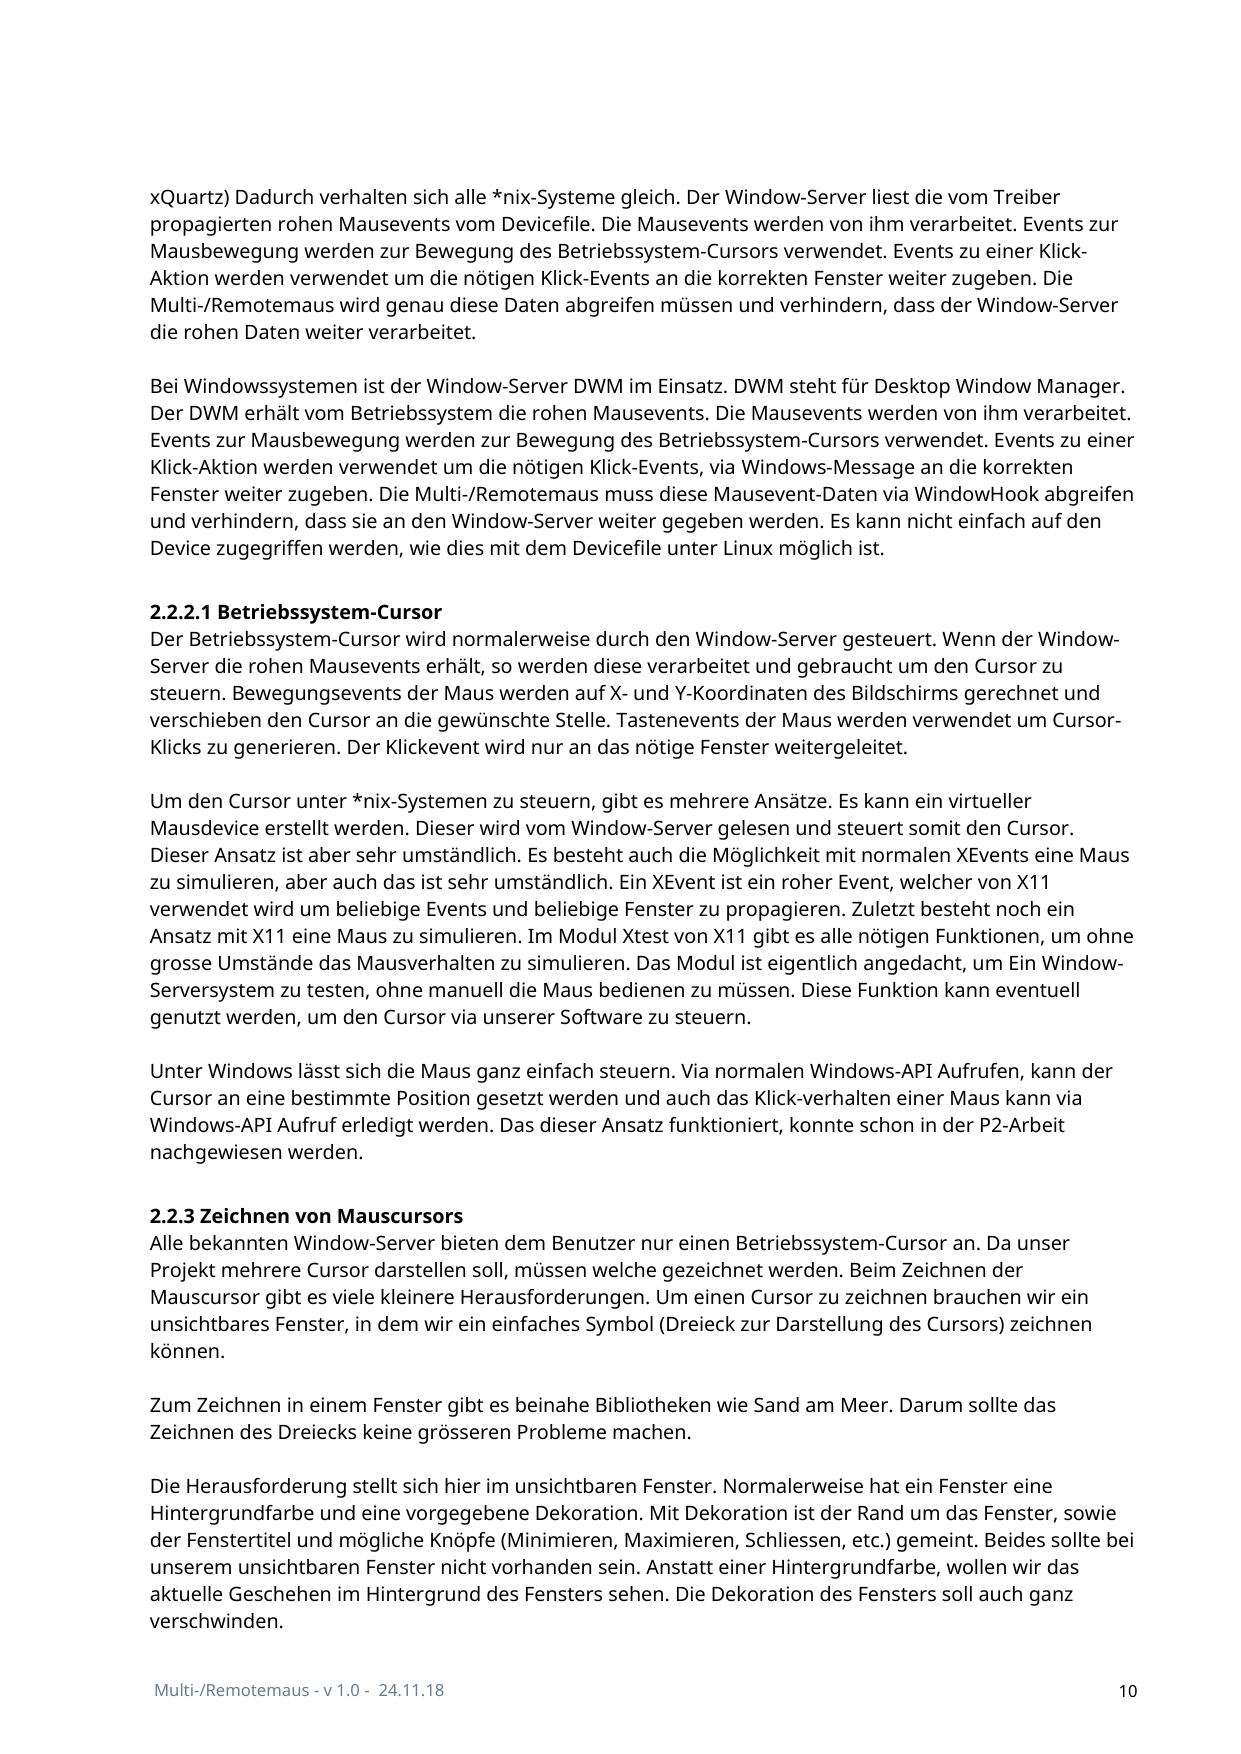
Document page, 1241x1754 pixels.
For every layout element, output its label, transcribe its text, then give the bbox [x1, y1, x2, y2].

text Um den Cursor unter *nix-Systemen zu steuern, gibt es mehrere Ansätze. Es kann ein virtueller Mausdevice erstellt werden. Dieser wird vom Window-Server gelesen und steuert somit den Cursor. Dieser Ansatz ist aber sehr umständlich. Es besteht auch die Möglichkeit mit normalen XEvents eine Maus zu simulieren, aber auch das ist sehr umständlich. Ein XEvent ist ein roher Event, welcher von X11 verwendet wird um beliebige Events und beliebige Fenster zu propagieren. Zuletzt besteht noch ein Ansatz mit X11 eine Maus zu simulieren. Im Modul Xtest von X11 gibt es alle nötigen Funktionen, um ohne grosse Umstände das Mausverhalten zu simulieren. Das Modul ist eigentlich angedacht, um Ein Window-Serversystem zu testen, ohne manuell die Maus bedienen zu müssen. Diese Funktion kann eventuell genutzt werden, um den Cursor via unserer Software zu steuern. [149, 787, 1136, 1030]
subtitle Betriebssystem-Cursor [149, 598, 1136, 625]
subtitle Zeichnen von Mauscursors [149, 1202, 1136, 1229]
text Der Betriebssystem-Cursor wird normalerweise durch den Window-Server gesteuert. Wenn der Window-Server die rohen Mausevents erhält, so werden diese verarbeitet und gebraucht um den Cursor zu steuern. Bewegungsevents der Maus werden auf X- und Y-Koordinaten des Bildschirms gerechnet und verschieben den Cursor an die gewünschte Stelle. Tastenevents der Maus werden verwendet um Cursor-Klicks zu generieren. Der Klickevent wird nur an das nötige Fenster weitergeleitet. [149, 625, 1136, 760]
text Alle bekannten Window-Server bieten dem Benutzer nur einen Betriebssystem-Cursor an. Da unser Projekt mehrere Cursor darstellen soll, müssen welche gezeichnet werden. Beim Zeichnen der Mauscursor gibt es viele kleinere Herausforderungen. Um einen Cursor zu zeichnen brauchen wir ein unsichtbares Fenster, in dem wir ein einfaches Symbol (Dreieck zur Darstellung des Cursors) zeichnen können. [149, 1229, 1136, 1364]
text Zum Zeichnen in einem Fenster gibt es beinahe Bibliotheken wie Sand am Meer. Darum sollte das Zeichnen des Dreiecks keine grösseren Probleme machen. [149, 1391, 1136, 1445]
text xQuartz) Dadurch verhalten sich alle *nix-Systeme gleich. Der Window-Server liest die vom Treiber propagierten rohen Mausevents vom Devicefile. Die Mausevents werden von ihm verarbeitet. Events zur Mausbewegung werden zur Bewegung des Betriebssystem-Cursors verwendet. Events zu einer Klick-Aktion werden verwendet um die nötigen Klick-Events an die korrekten Fenster weiter zugeben. Die Multi-/Remotemaus wird genau diese Daten abgreifen müssen und verhindern, dass der Window-Server die rohen Daten weiter verarbeitet. [149, 183, 1136, 345]
text Unter Windows lässt sich die Maus ganz einfach steuern. Via normalen Windows-API Aufrufen, kann der Cursor an eine bestimmte Position gesetzt werden und auch das Klick-verhalten einer Maus kann via Windows-API Aufruf erledigt werden. Das dieser Ansatz funktioniert, konnte schon in der P2-Arbeit nachgewiesen werden. [149, 1057, 1136, 1165]
text Die Herausforderung stellt sich hier im unsichtbaren Fenster. Normalerweise hat ein Fenster eine Hintergrundfarbe und eine vorgegebene Dekoration. Mit Dekoration ist der Rand um das Fenster, sowie der Fenstertitel und mögliche Knöpfe (Minimieren, Maximieren, Schliessen, etc.) gemeint. Beides sollte bei unserem unsichtbaren Fenster nicht vorhanden sein. Anstatt einer Hintergrundfarbe, wollen wir das aktuelle Geschehen im Hintergrund des Fensters sehen. Die Dekoration des Fensters soll auch ganz verschwinden. [149, 1472, 1136, 1634]
text Bei Windowssystemen ist der Window-Server DWM im Einsatz. DWM steht für Desktop Window Manager. Der DWM erhält vom Betriebssystem die rohen Mausevents. Die Mausevents werden von ihm verarbeitet. Events zur Mausbewegung werden zur Bewegung des Betriebssystem-Cursors verwendet. Events zu einer Klick-Aktion werden verwendet um die nötigen Klick-Events, via Windows-Message an die korrekten Fenster weiter zugeben. Die Multi-/Remotemaus muss diese Mausevent-Daten via WindowHook abgreifen und verhindern, dass sie an den Window-Server weiter gegeben werden. Es kann nicht einfach auf den Device zugegriffen werden, wie dies mit dem Devicefile unter Linux möglich ist. [149, 372, 1136, 561]
